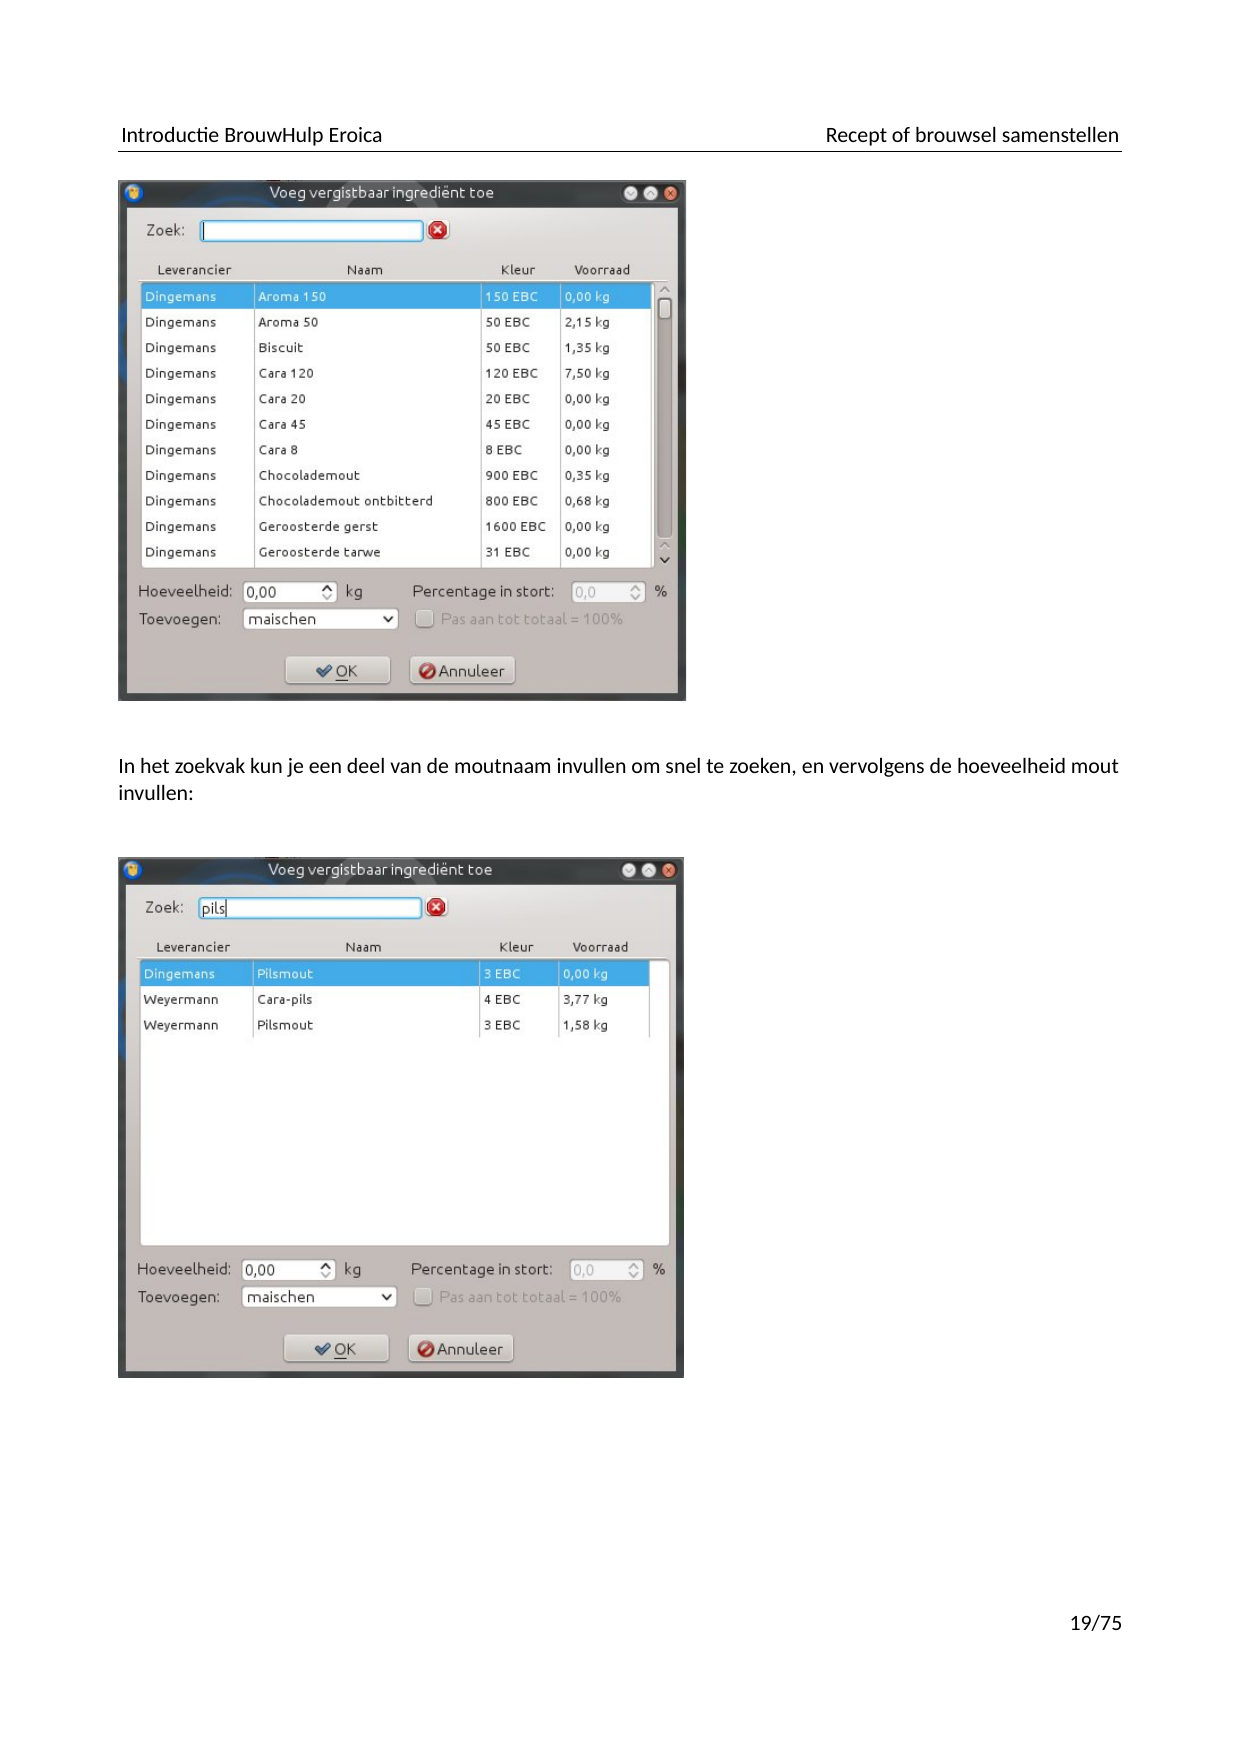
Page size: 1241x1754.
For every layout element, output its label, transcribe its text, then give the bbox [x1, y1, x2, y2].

picture [118, 180, 687, 701]
text In het zoekvak kun je een deel van de moutnaam invullen om snel te zoeken, en vervolgens de hoeveelheid mout invullen: [118, 753, 1122, 806]
picture [118, 857, 684, 1378]
